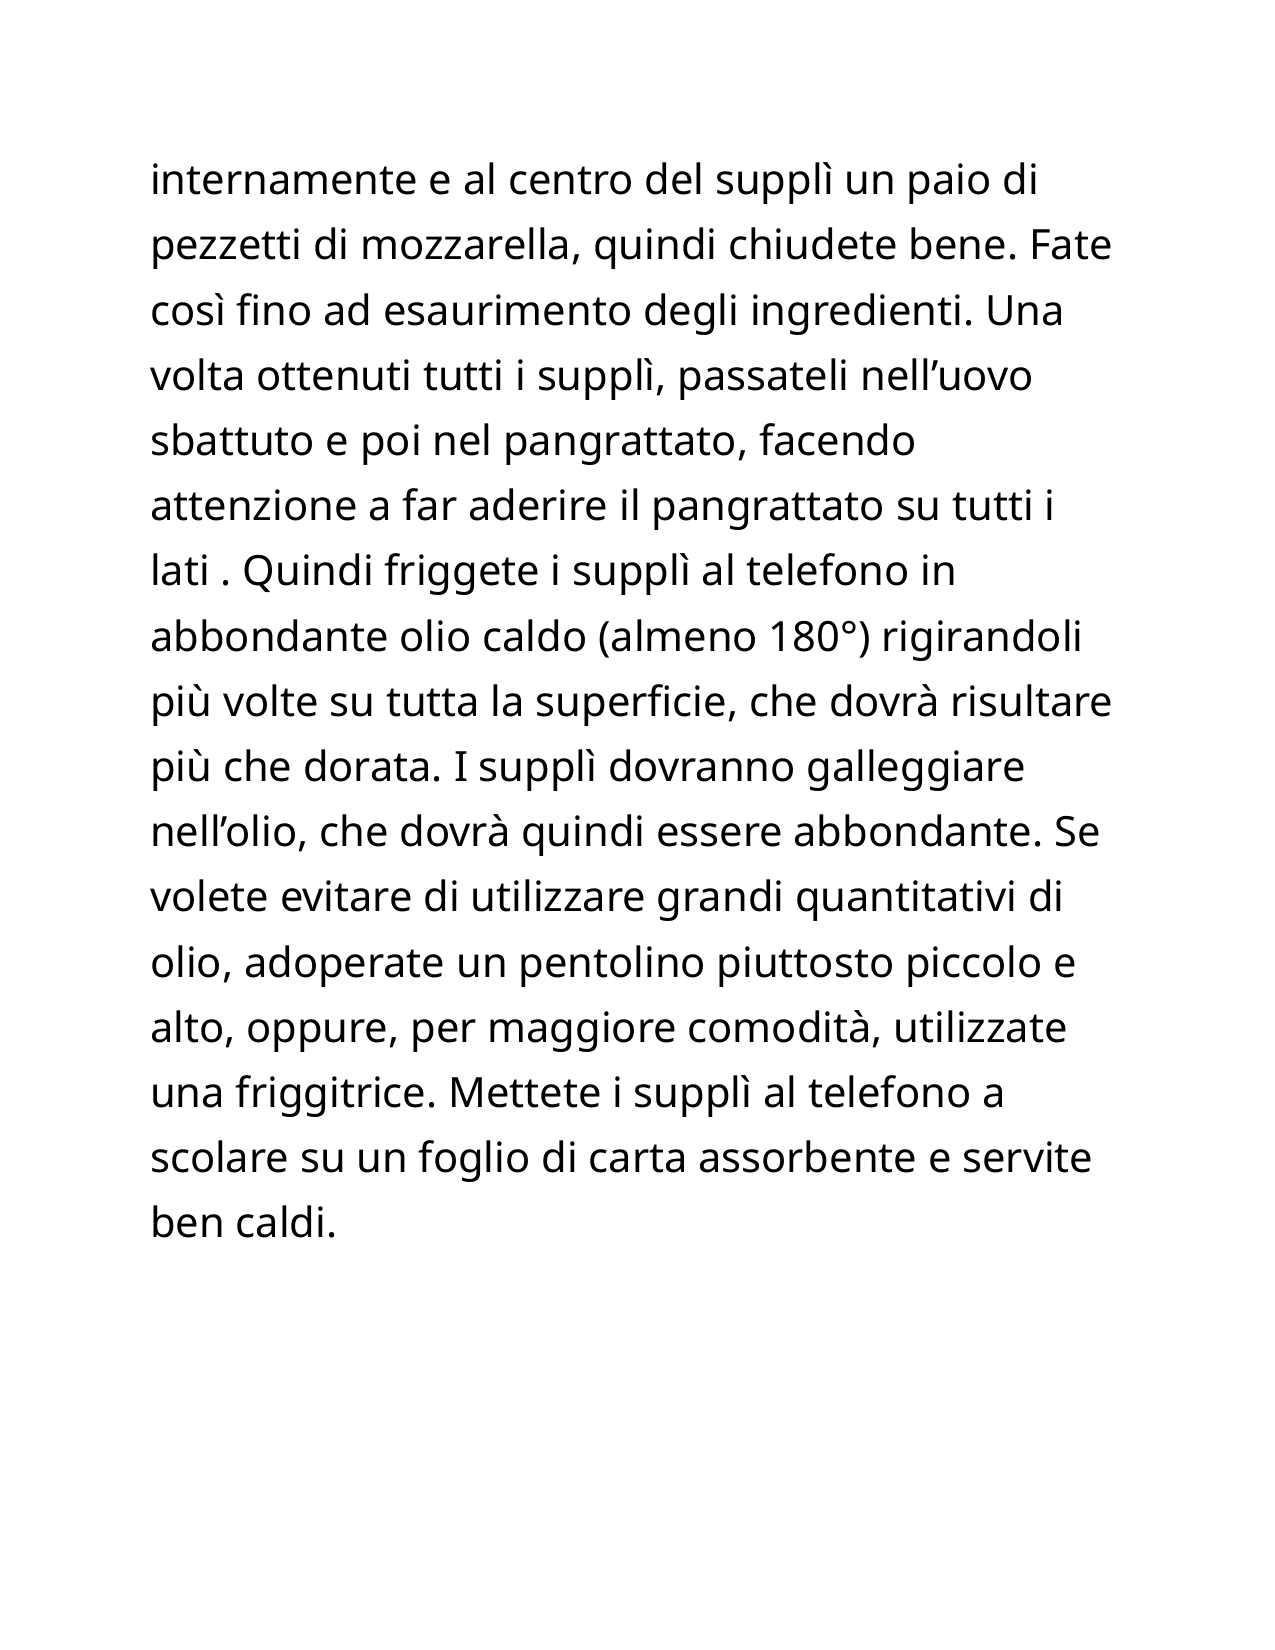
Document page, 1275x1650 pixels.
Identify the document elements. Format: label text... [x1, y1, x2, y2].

text internamente e al centro del supplì un paio di pezzetti di mozzarella, quindi chiudete bene. Fate così fino ad esaurimento degli ingredienti. Una volta ottenuti tutti i supplì, passateli nell’uovo sbattuto e poi nel pangrattato, facendo attenzione a far aderire il pangrattato su tutti i lati . Quindi friggete i supplì al telefono in abbondante olio caldo (almeno 180°) rigirandoli più volte su tutta la superficie, che dovrà risultare più che dorata. I supplì dovranno galleggiare nell’olio, che dovrà quindi essere abbondante. Se volete evitare di utilizzare grandi quantitativi di olio, adoperate un pentolino piuttosto piccolo e alto, oppure, per maggiore comodità, utilizzate una friggitrice. Mettete i supplì al telefono a scolare su un foglio di carta assorbente e servite ben caldi. [150, 150, 1125, 1250]
